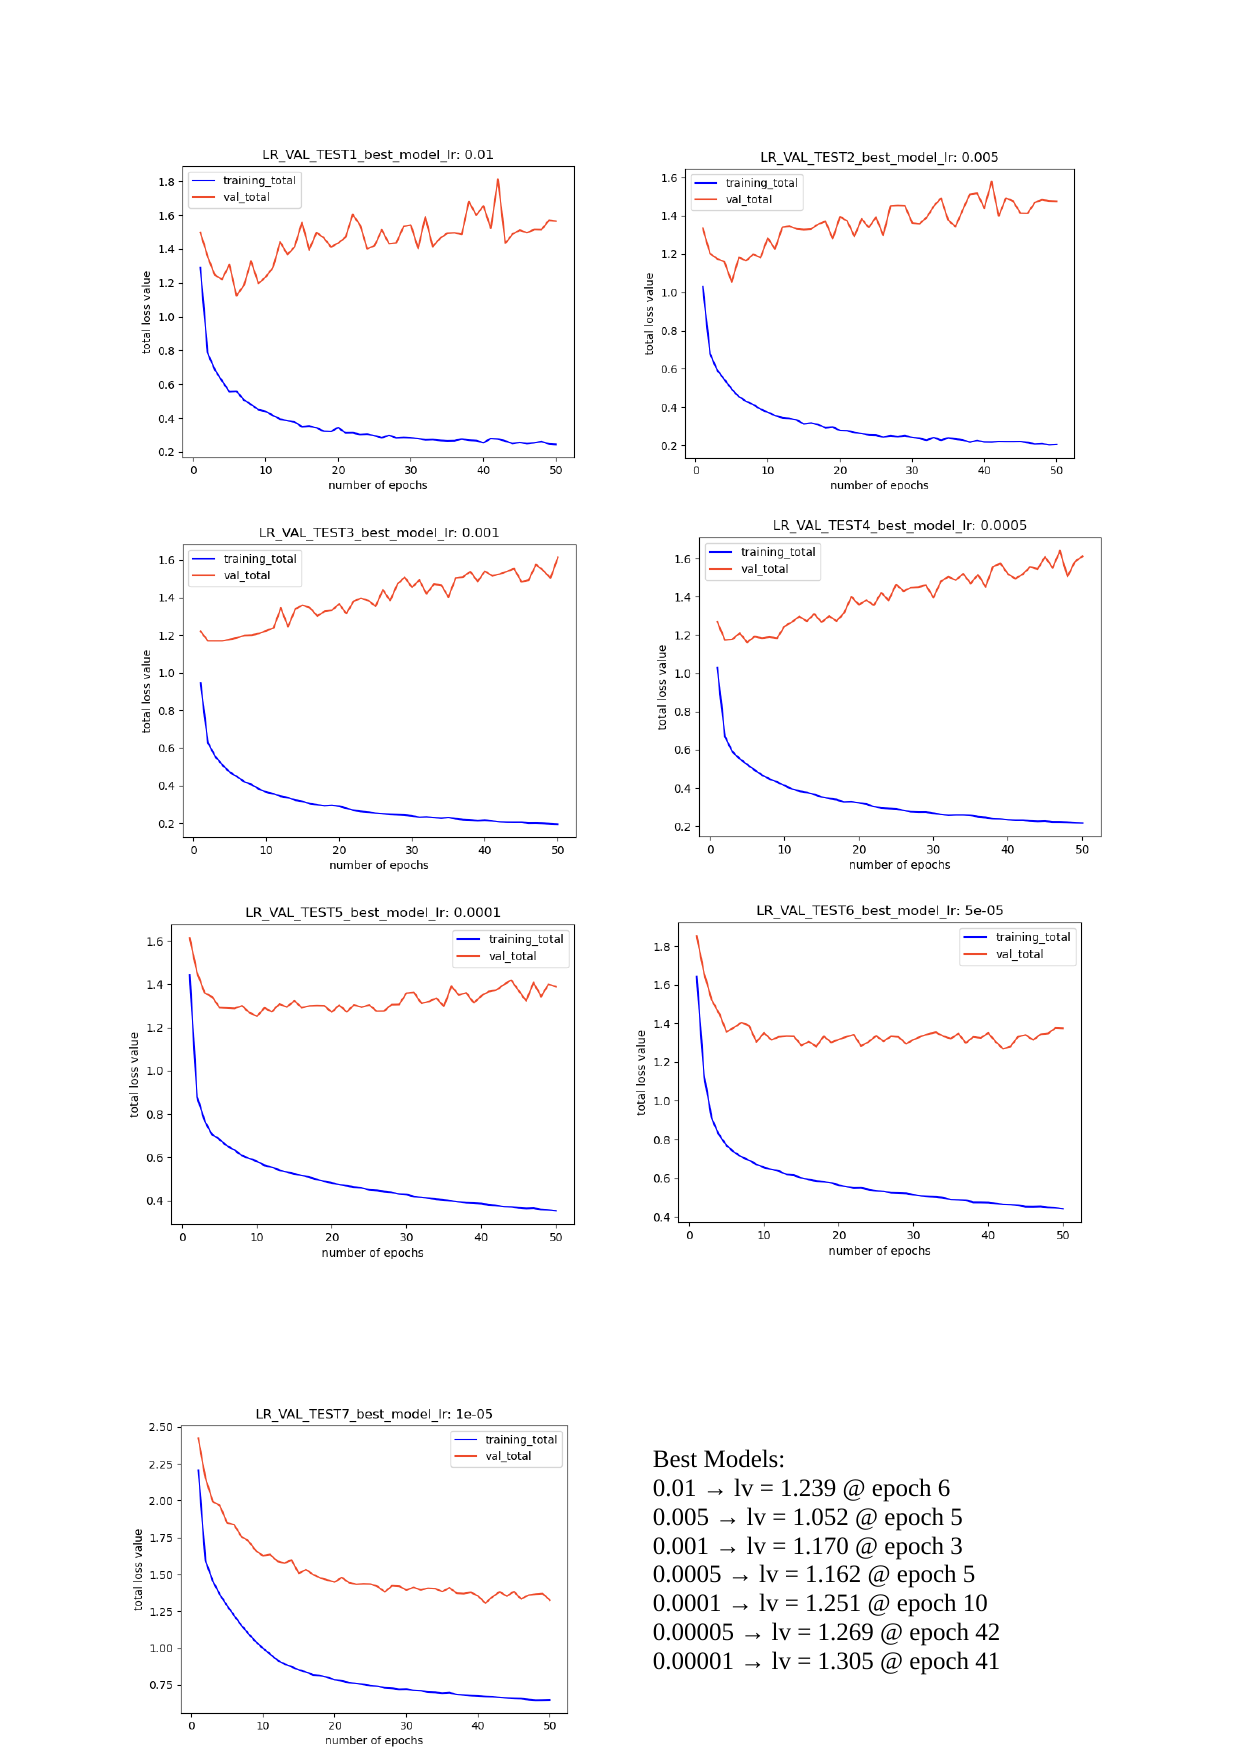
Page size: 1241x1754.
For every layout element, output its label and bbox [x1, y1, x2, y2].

picture [118, 1380, 617, 1754]
picture [106, 120, 1152, 1267]
